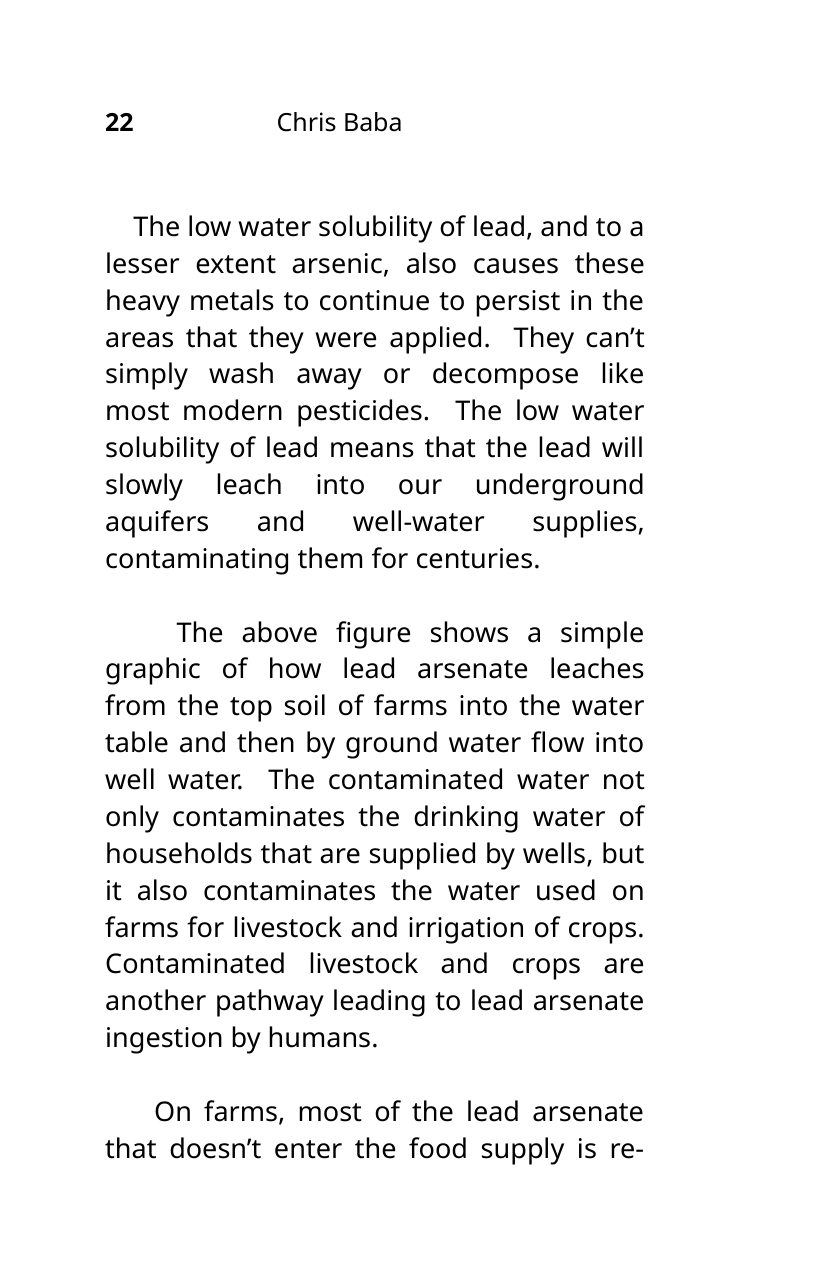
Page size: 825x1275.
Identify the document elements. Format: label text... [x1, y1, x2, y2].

text On farms, most of the lead arsenate that doesn’t enter the food supply is re- [105, 1092, 645, 1166]
text The low water solubility of lead, and to a lesser extent arsenic, also causes these heavy metals to continue to persist in the areas that they were applied. They can’t simply wash away or decompose like most modern pesticides. The low water solubility of lead means that the lead will slowly leach into our underground aquifers and well-water supplies, contaminating them for centuries. [105, 207, 645, 576]
text The above figure shows a simple graphic of how lead arsenate leaches from the top soil of farms into the water table and then by ground water flow into well water. The contaminated water not only contaminates the drinking water of households that are supplied by wells, but it also contaminates the water used on farms for livestock and irrigation of crops. Contaminated livestock and crops are another pathway leading to lead arsenate ingestion by humans. [105, 613, 645, 1056]
